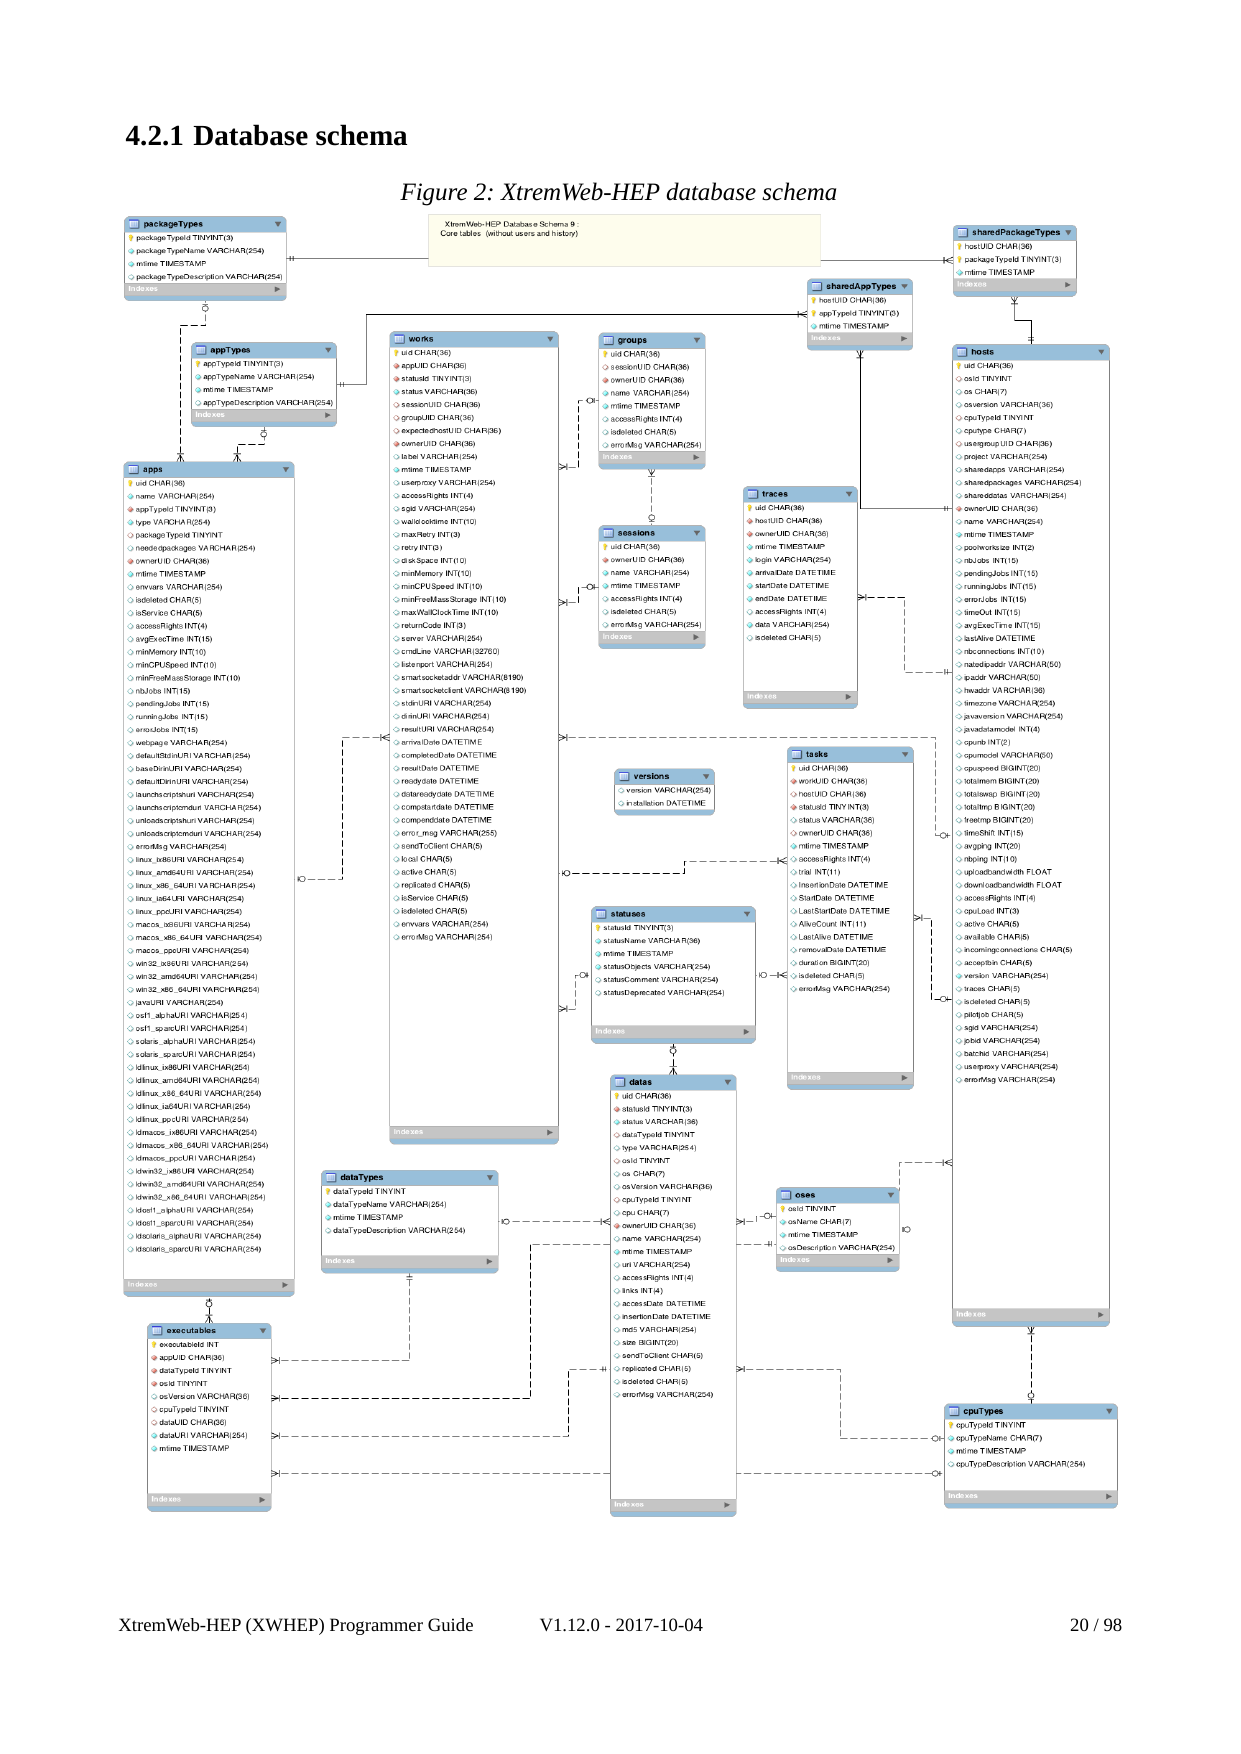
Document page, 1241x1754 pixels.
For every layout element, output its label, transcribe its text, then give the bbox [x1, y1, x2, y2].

picture [116, 214, 1124, 1529]
subtitle Database schema [118, 118, 1122, 152]
text Figure 2: XtremWeb-HEP database schema [116, 177, 1124, 205]
